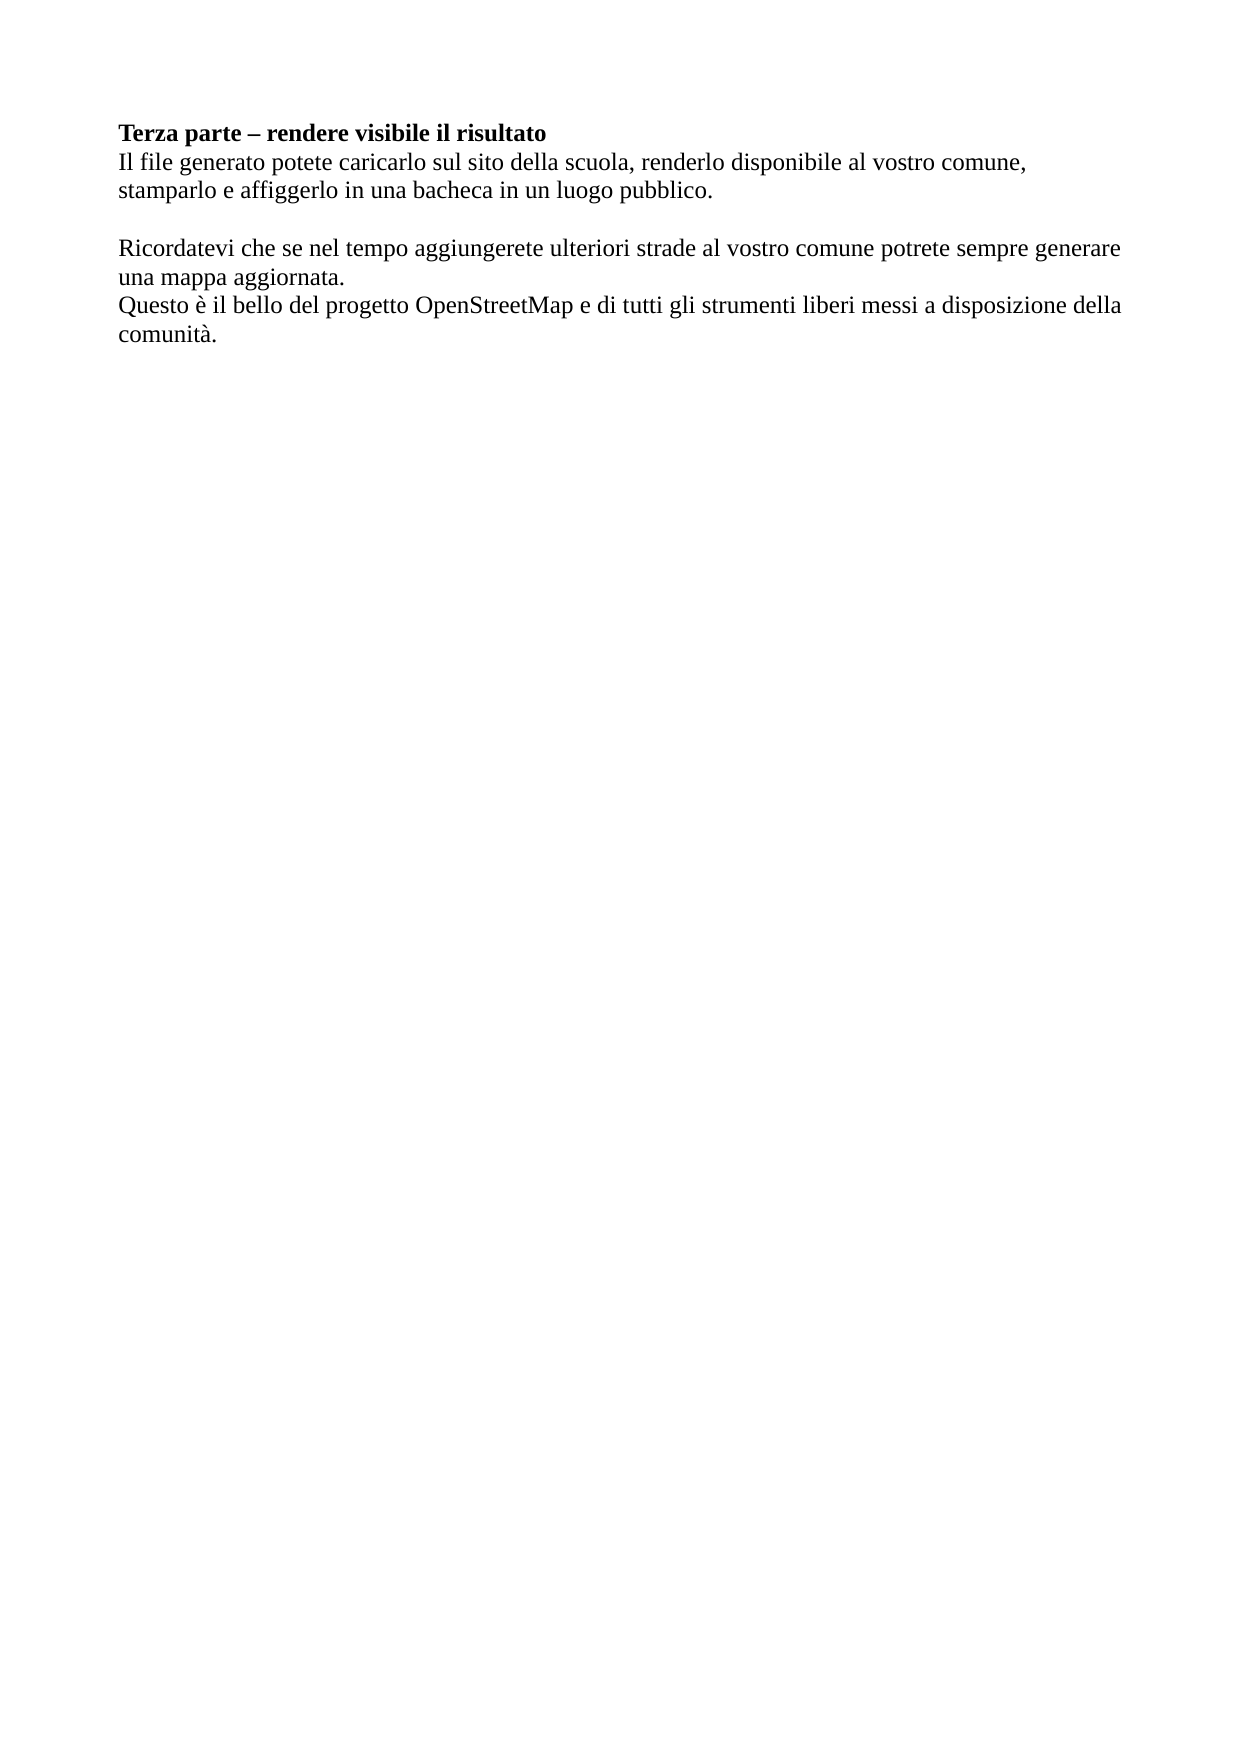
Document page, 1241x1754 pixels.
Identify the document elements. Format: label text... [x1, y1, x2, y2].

text Questo è il bello del progetto OpenStreetMap e di tutti gli strumenti liberi messi a disposizione della comunità. [118, 291, 1122, 348]
text Il file generato potete caricarlo sul sito della scuola, renderlo disponibile al vostro comune, stamparlo e affiggerlo in una bacheca in un luogo pubblico. [118, 147, 1122, 204]
text Ricordatevi che se nel tempo aggiungerete ulteriori strade al vostro comune potrete sempre generare una mappa aggiornata. [118, 233, 1122, 291]
text Terza parte – rendere visibile il risultato [118, 118, 1122, 147]
